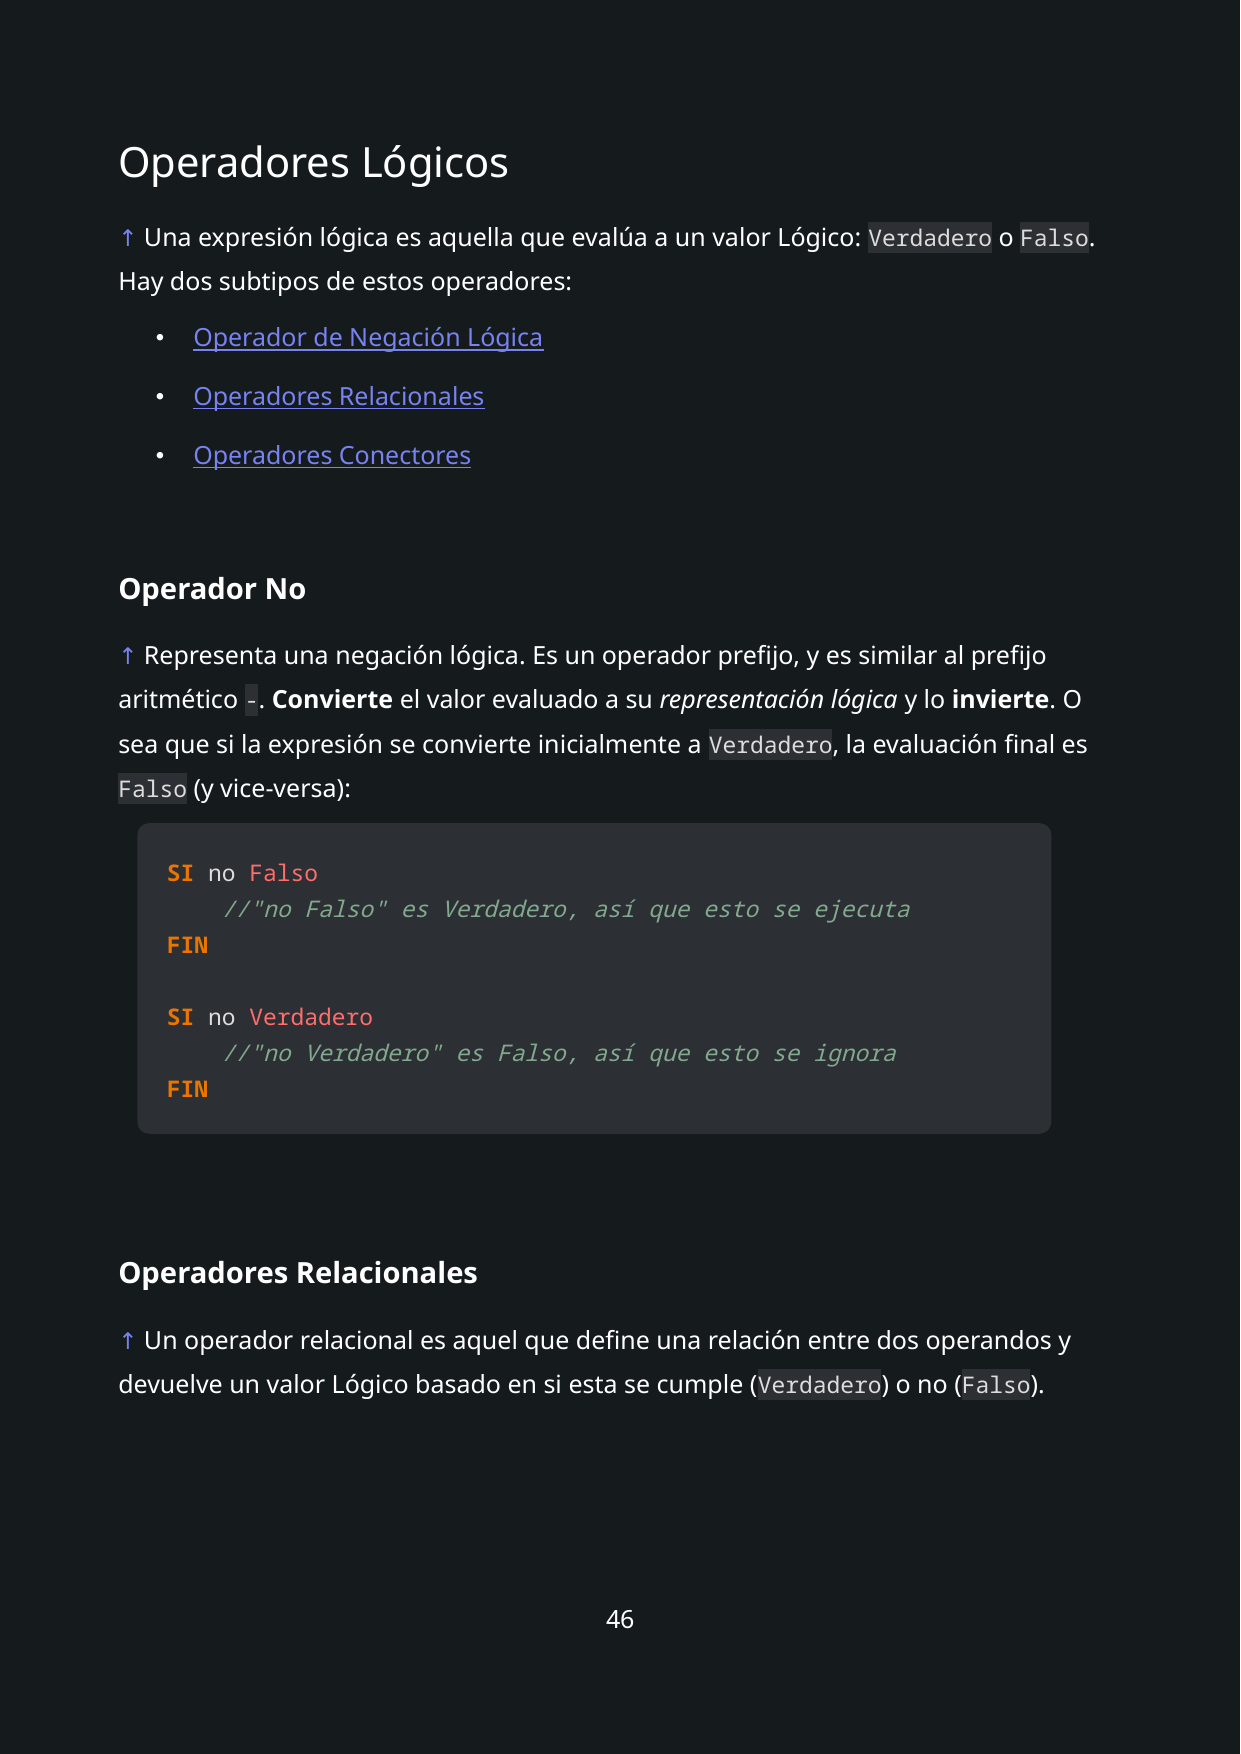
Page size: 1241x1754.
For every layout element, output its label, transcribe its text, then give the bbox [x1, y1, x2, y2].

text ↑ Un operador relacional es aquel que define una relación entre dos operandos y devuelve un valor Lógico basado en si esta se cumple (Verdadero) o no (Falso). [118, 1322, 1122, 1401]
subtitle Operador No [118, 568, 1122, 608]
text ↑ Representa una negación lógica. Es un operador prefijo, y es similar al prefijo aritmético -. Convierte el valor evaluado a su representación lógica y lo invierte. O sea que si la expresión se convierte inicialmente a Verdadero, la evaluación final es Falso (y vice-versa): [118, 638, 1122, 805]
text ↑ Una expresión lógica es aquella que evalúa a un valor Lógico: Verdadero o Falso. Hay dos subtipos de estos operadores: [118, 220, 1122, 298]
subtitle Operadores Lógicos [118, 133, 1122, 189]
list Operadores Conectores [156, 438, 1122, 472]
list Operadores Relacionales [156, 379, 1122, 413]
list Operador de Negación Lógica [156, 320, 1122, 354]
subtitle Operadores Relacionales [118, 1252, 1122, 1292]
